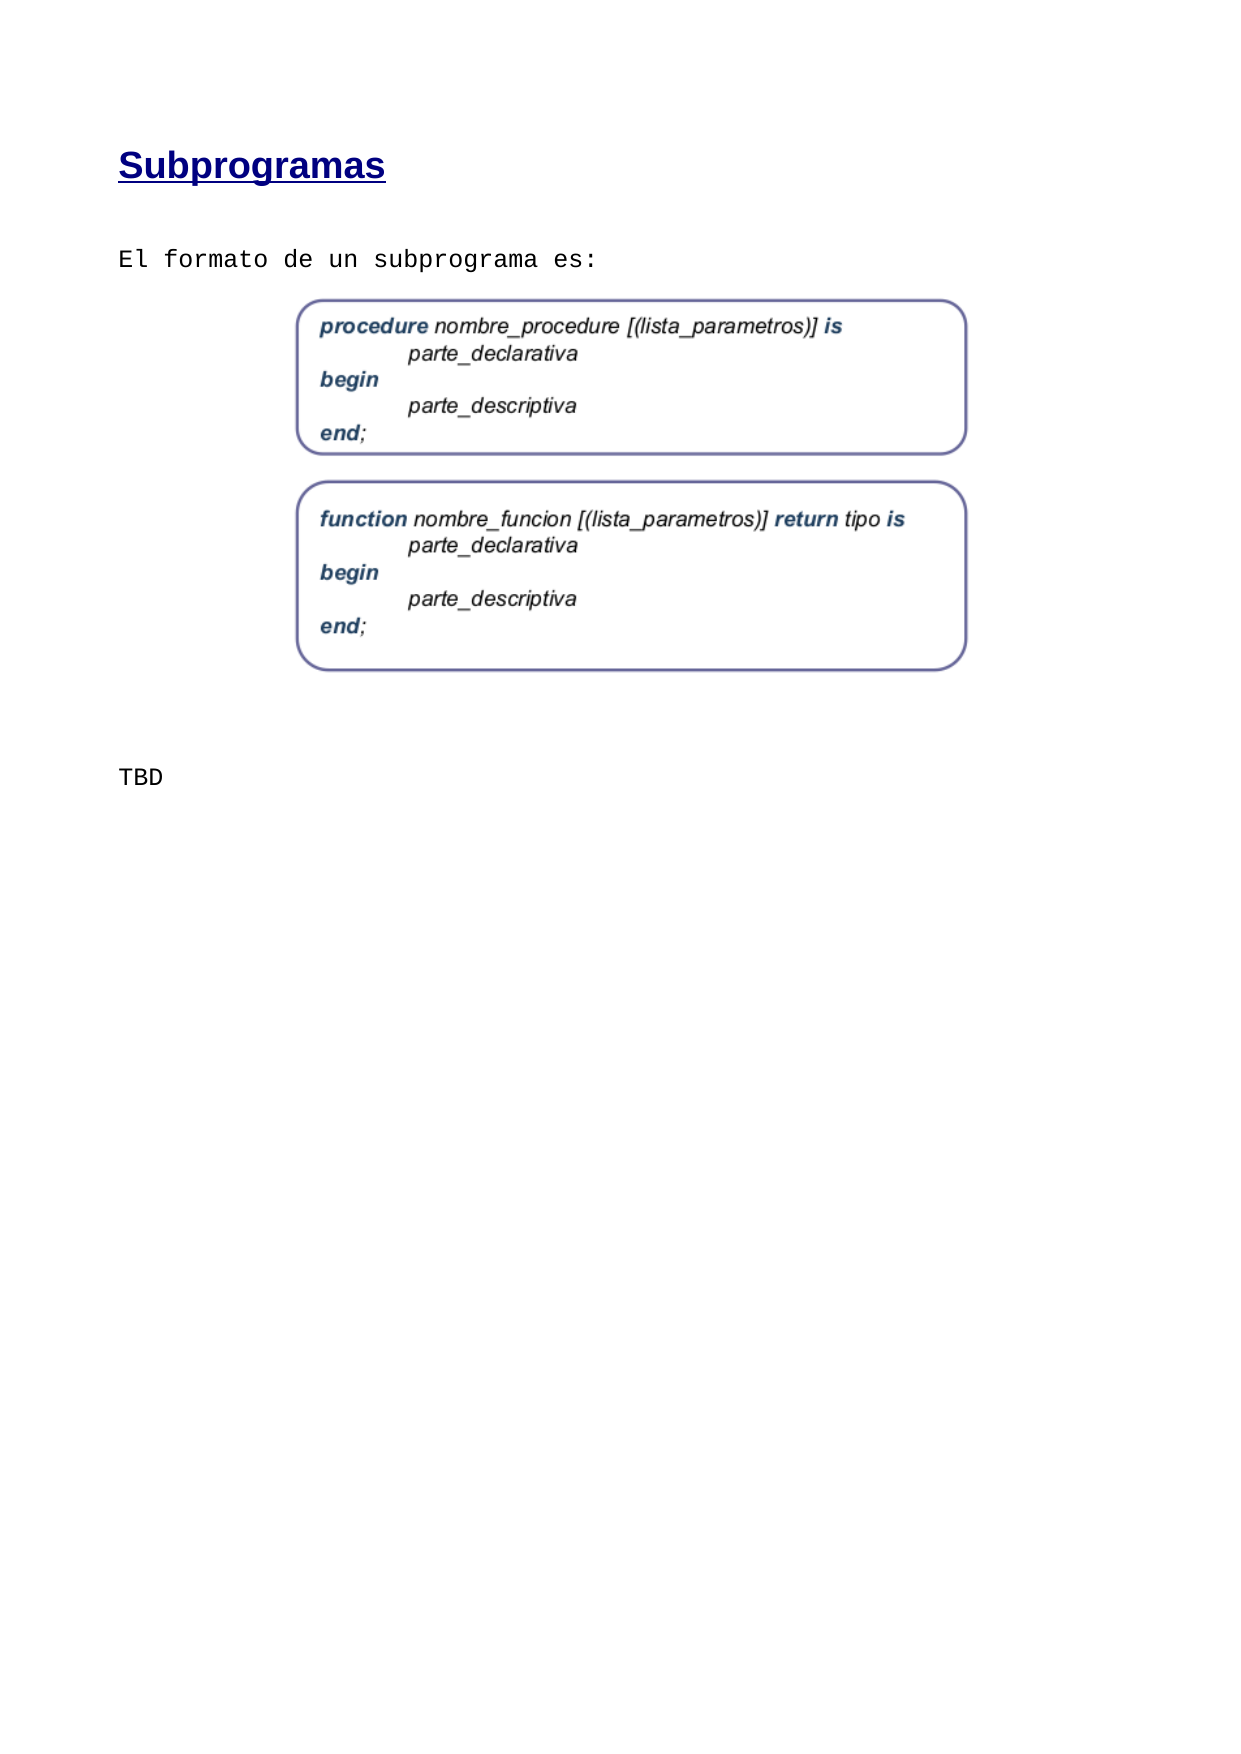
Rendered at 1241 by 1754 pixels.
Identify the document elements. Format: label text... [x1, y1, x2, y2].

text TBD [118, 764, 1122, 793]
subtitle Subprogramas [118, 143, 1122, 187]
text El formato de un subprograma es: [118, 246, 1122, 275]
picture [278, 293, 984, 683]
